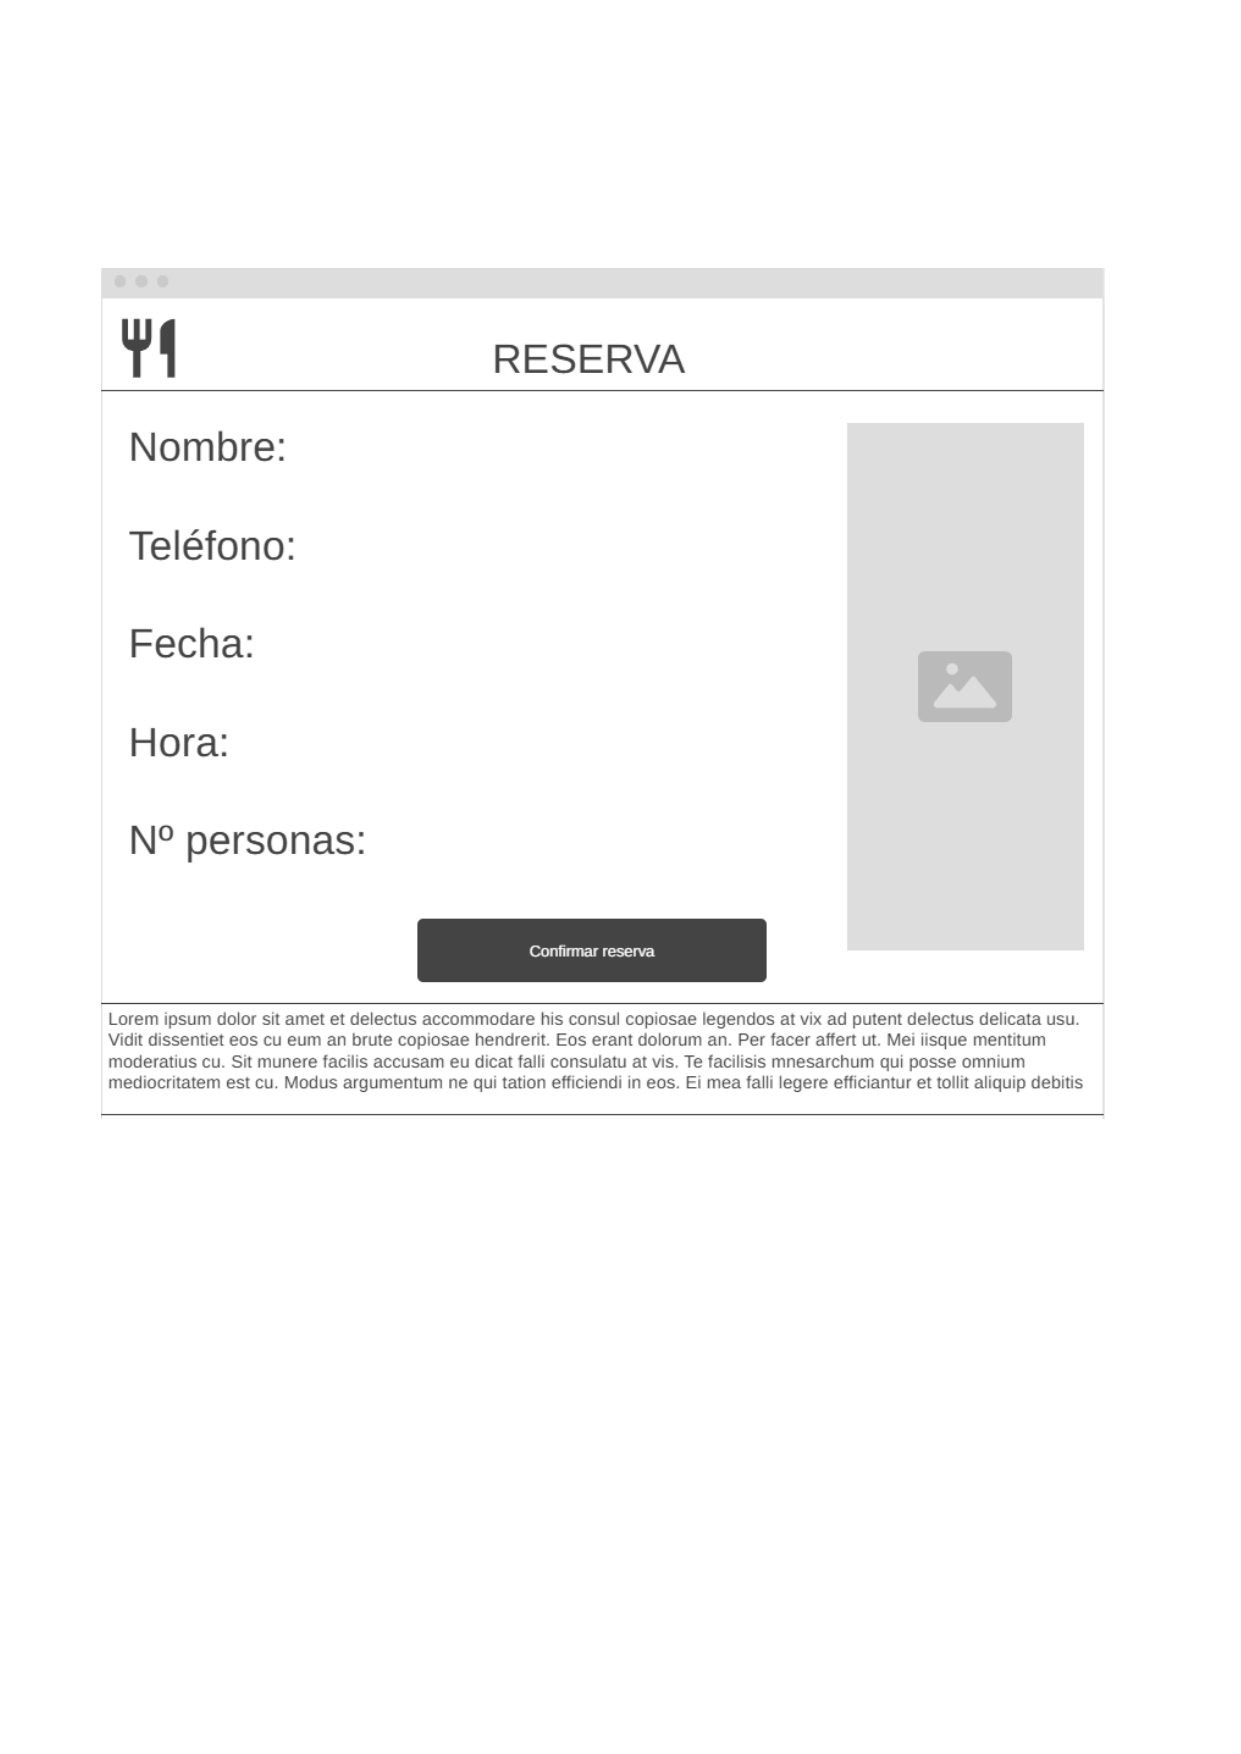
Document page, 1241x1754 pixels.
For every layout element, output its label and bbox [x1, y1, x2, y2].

picture [101, 268, 1105, 1119]
